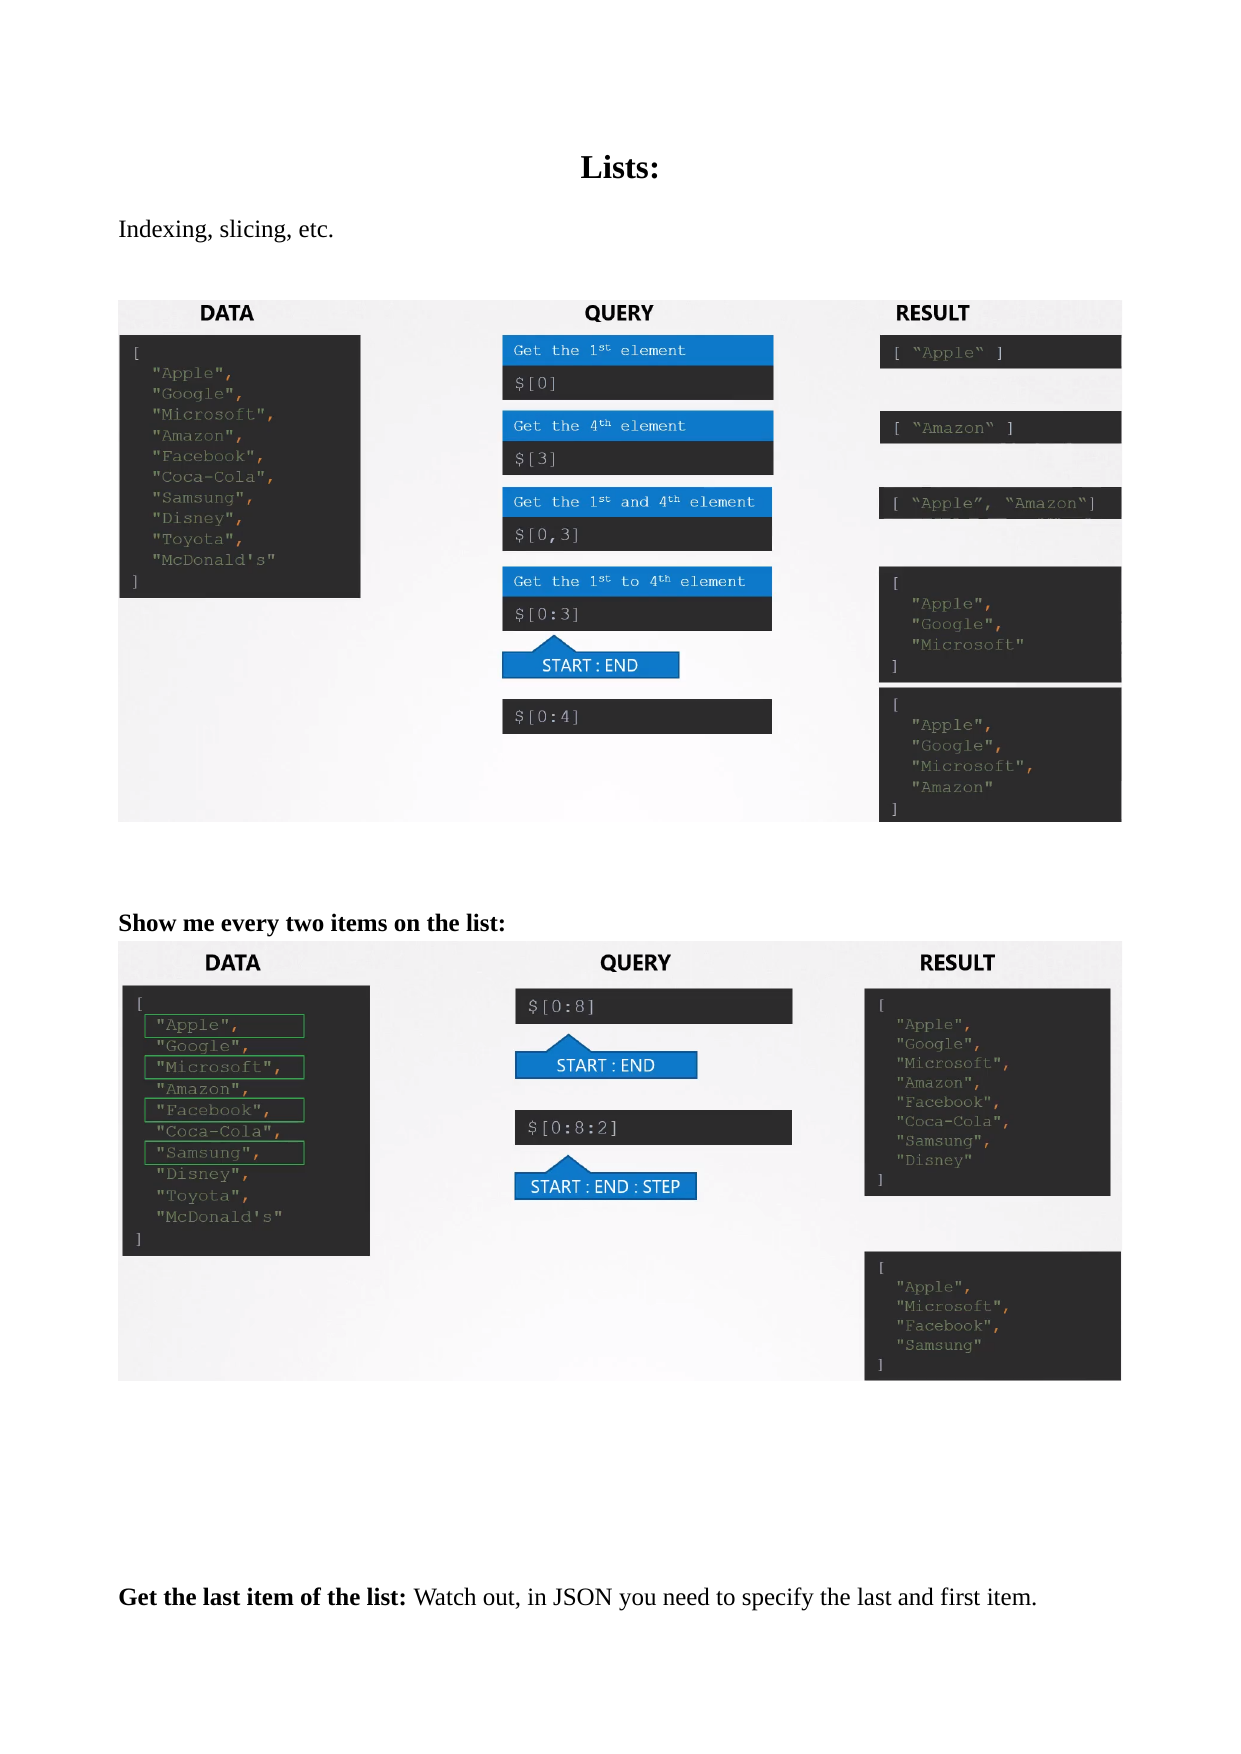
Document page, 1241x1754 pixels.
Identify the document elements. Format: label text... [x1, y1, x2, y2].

text Lists: [118, 147, 1122, 185]
text Show me every two items on the list: [118, 908, 1122, 937]
picture [118, 300, 1123, 822]
text Get the last item of the list: Watch out, in JSON you need to specify the last and first item. [118, 1582, 1122, 1610]
picture [118, 941, 1123, 1381]
text Indexing, slicing, etc. [118, 214, 1122, 243]
